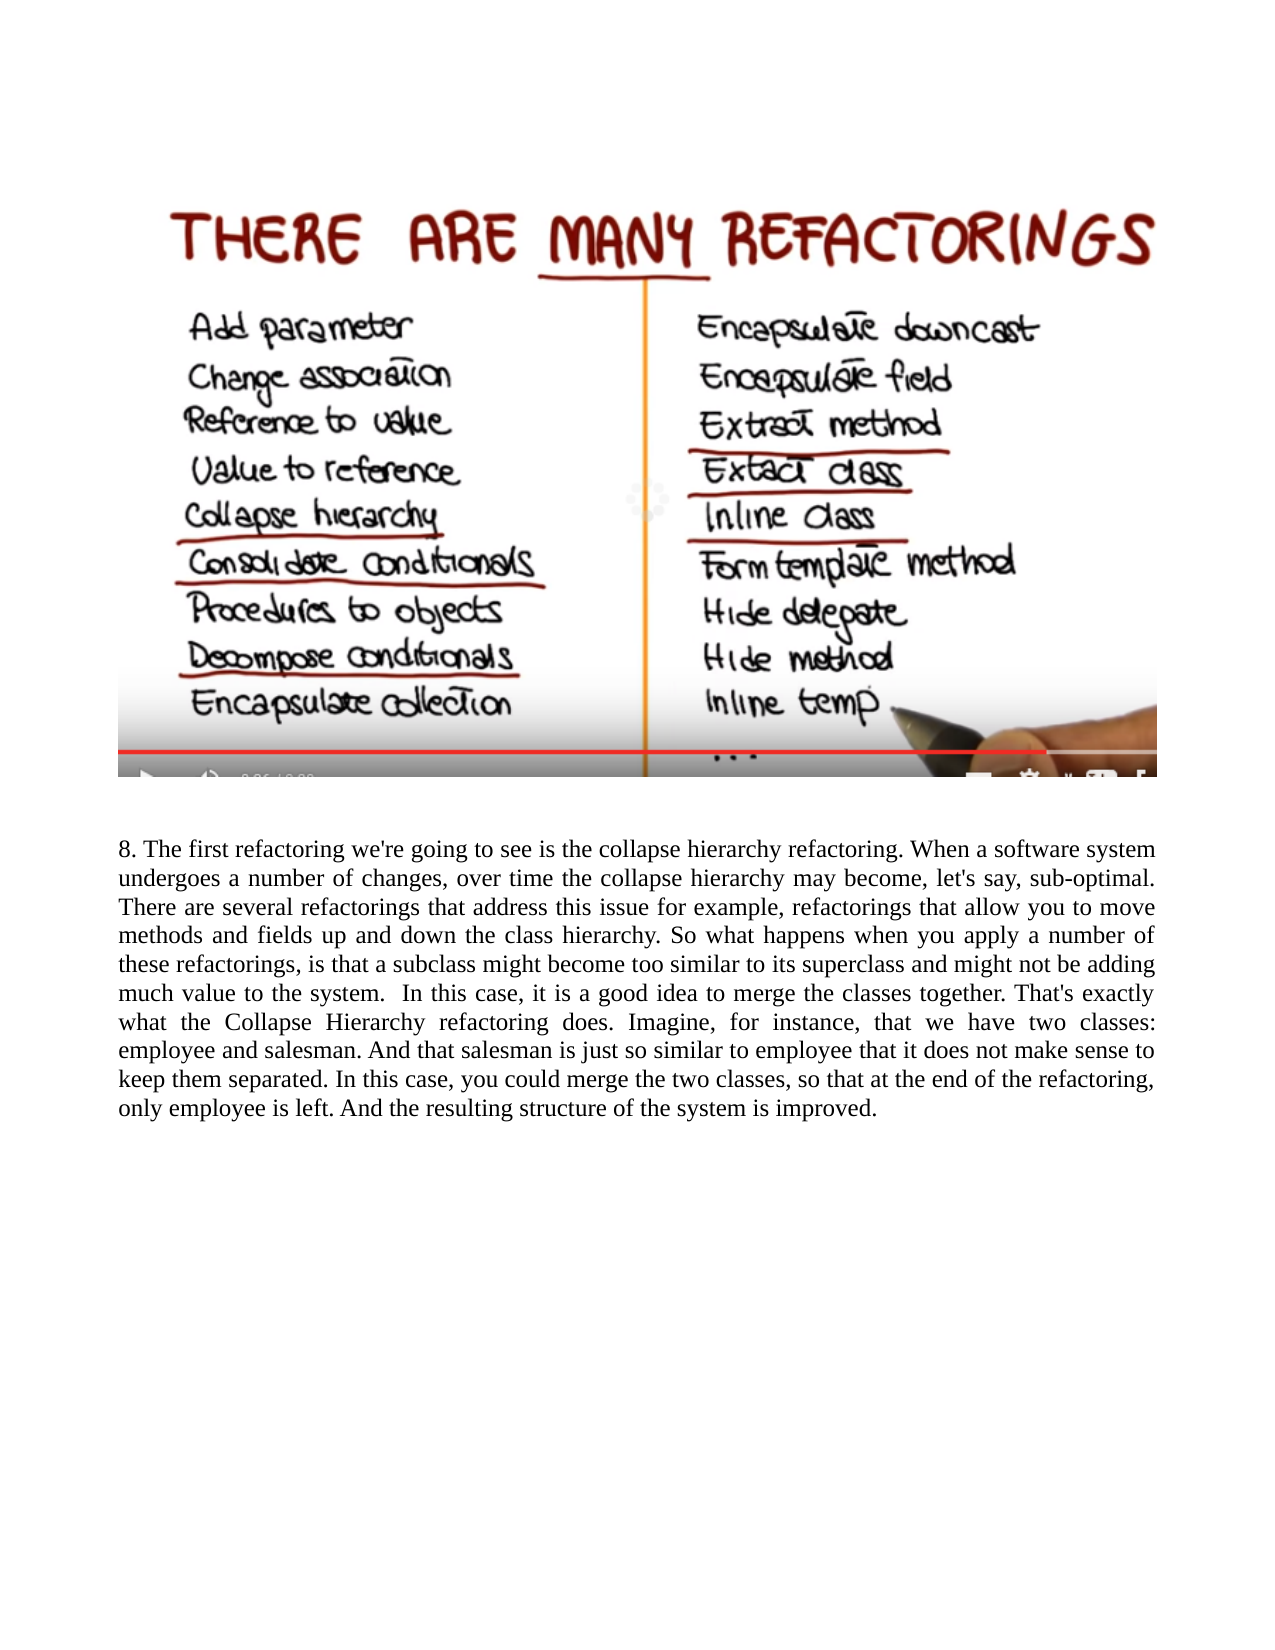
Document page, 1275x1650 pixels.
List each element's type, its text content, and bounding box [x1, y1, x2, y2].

text 8. The first refactoring we're going to see is the collapse hierarchy refactoring. When a software system undergoes a number of changes, over time the collapse hierarchy may become, let's say, sub-optimal. There are several refactorings that address this issue for example, refactorings that allow you to move methods and fields up and down the class hierarchy. So what happens when you apply a number of these refactorings, is that a subclass might become too similar to its superclass and might not be adding much value to the system. In this case, it is a good idea to merge the classes together. That's exactly what the Collapse Hierarchy refactoring does. Imagine, for instance, that we have two classes: employee and salesman. And that salesman is just so similar to employee that it does not make sense to keep them separated. In this case, you could merge the two classes, so that at the end of the refactoring, only employee is left. And the resulting structure of the system is improved. [118, 834, 1157, 1122]
picture [118, 204, 1157, 777]
